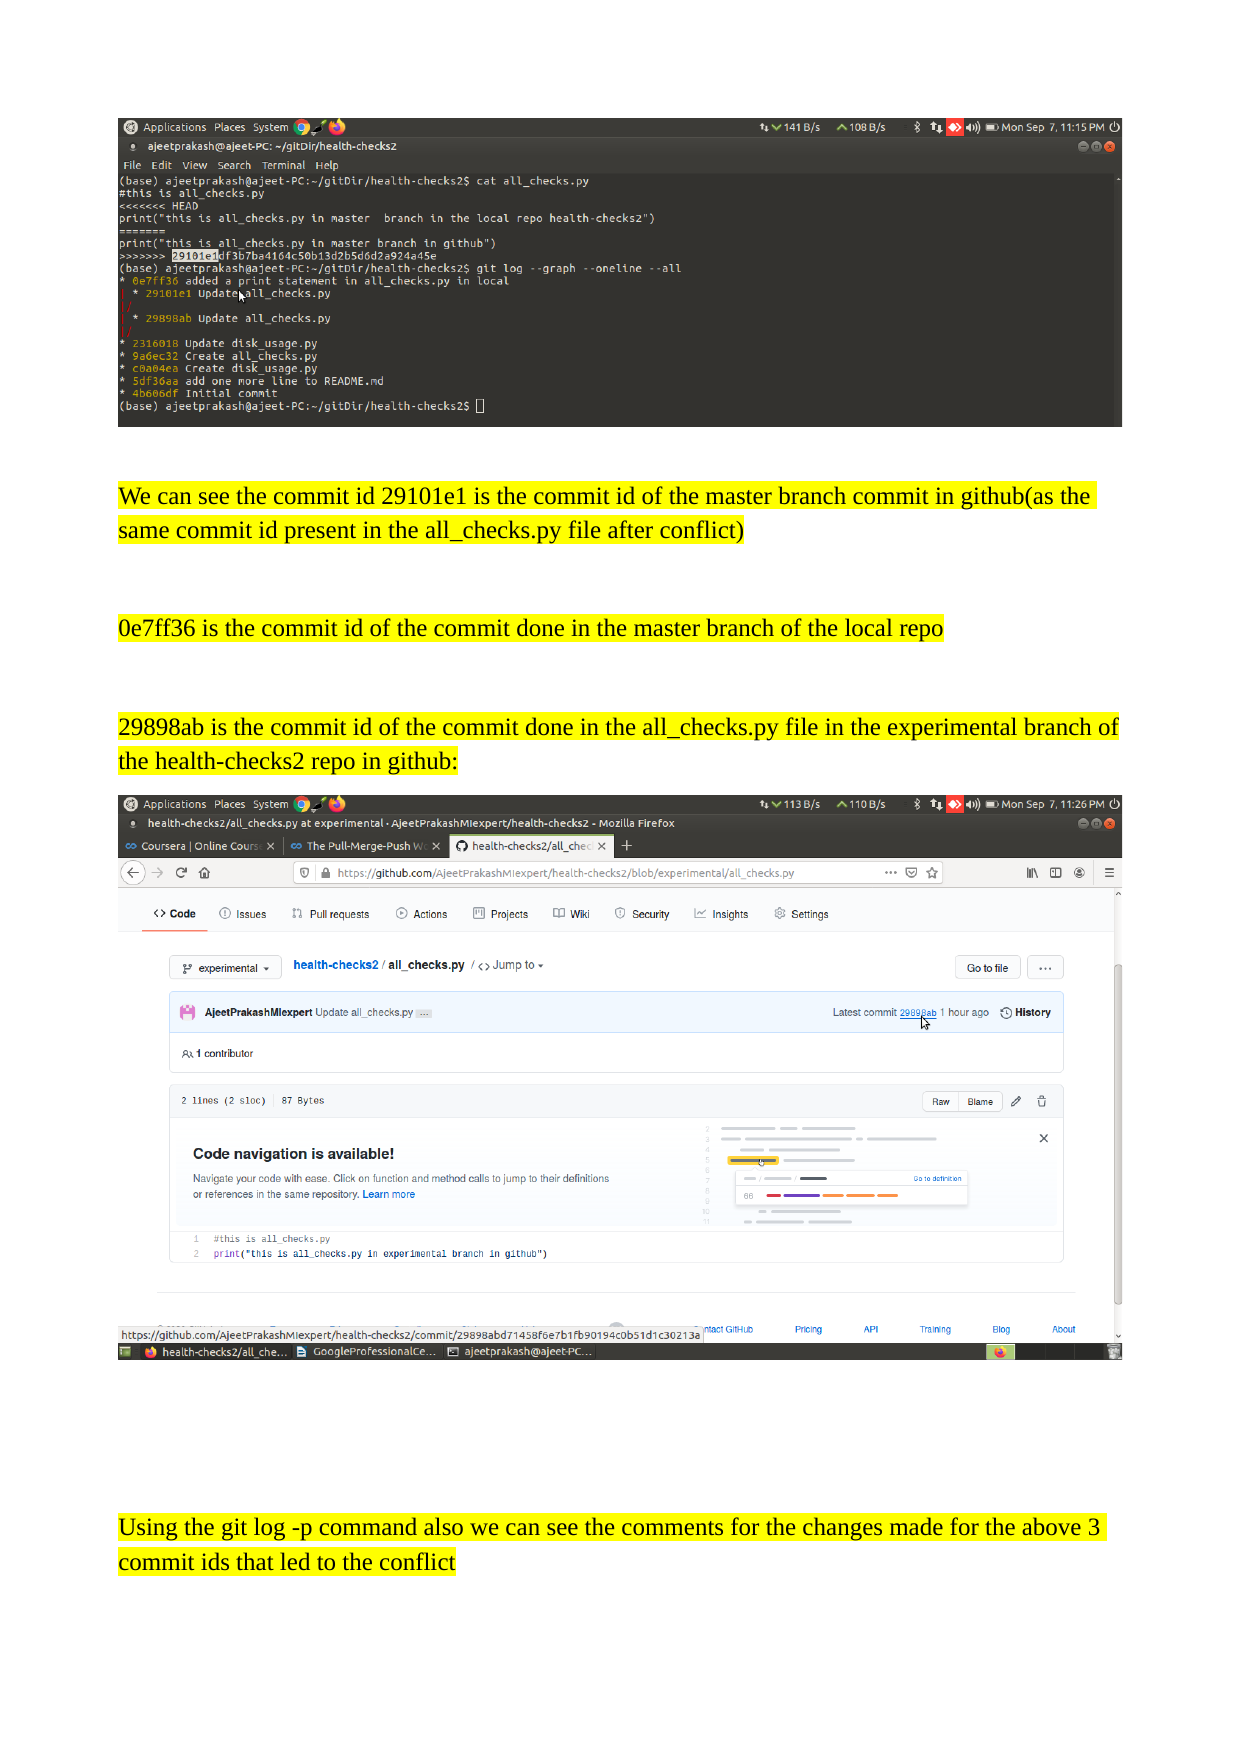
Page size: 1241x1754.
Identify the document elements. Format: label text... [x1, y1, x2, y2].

picture [118, 118, 1123, 427]
text We can see the commit id 29101e1 is the commit id of the master branch commit in github(as the same commit id present in the all_checks.py file after conflict) [118, 481, 1122, 544]
text 0e7ff36 is the commit id of the commit done in the master branch of the local repo [118, 613, 1122, 642]
text 29898ab is the commit id of the commit done in the all_checks.py file in the experimental branch of the health-checks2 repo in github: [118, 712, 1122, 775]
picture [118, 795, 1123, 1360]
text Using the git log -p command also we can see the comments for the changes made for the above 3 commit ids that led to the conflict [118, 1512, 1122, 1576]
